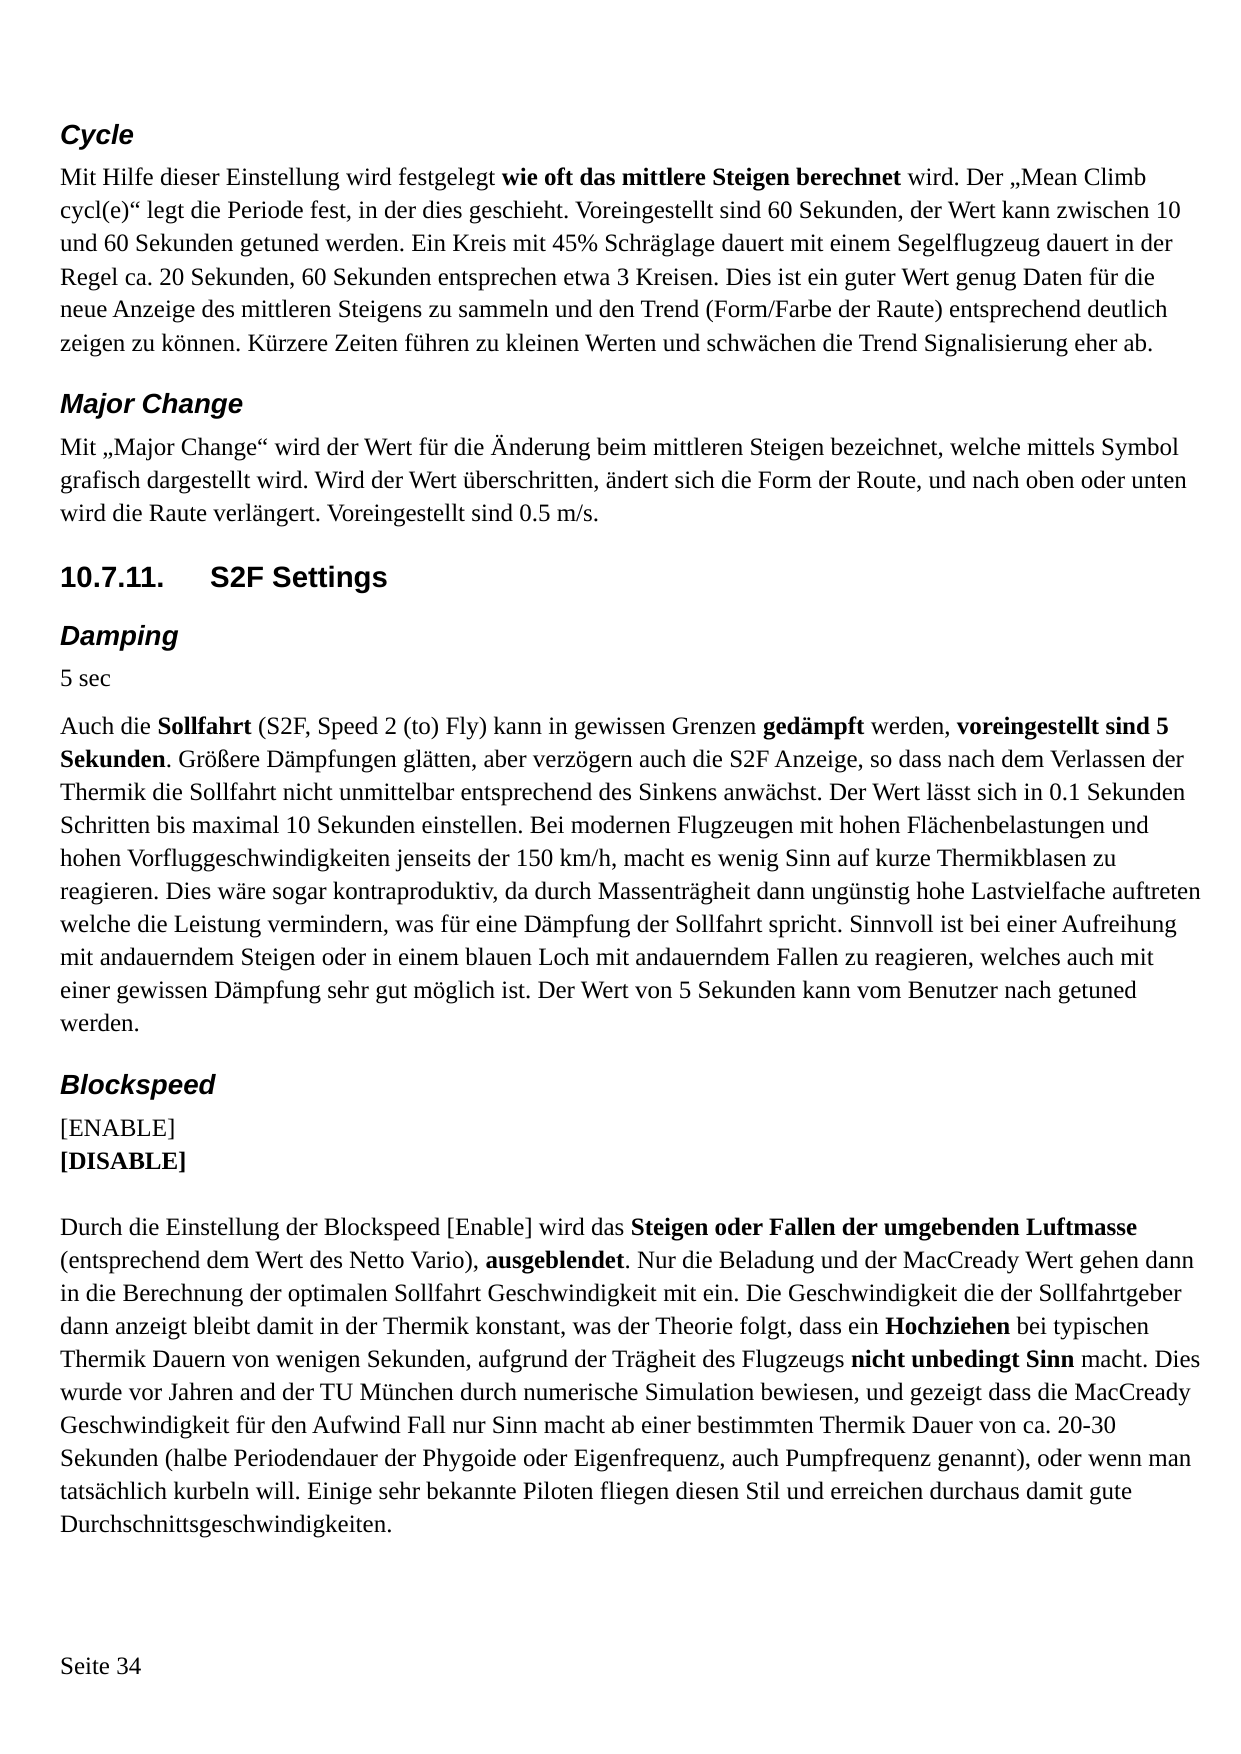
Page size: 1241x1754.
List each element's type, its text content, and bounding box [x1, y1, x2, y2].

subtitle Cycle [60, 118, 1207, 150]
subtitle Damping [60, 619, 1207, 651]
text [DISABLE] [60, 1146, 1207, 1174]
text 5 sec [60, 663, 1207, 692]
text Mit Hilfe dieser Einstellung wird festgelegt wie oft das mittlere Steigen berechnet wird. Der „Mean Climb cycl(e)“ legt die Periode fest, in der dies geschieht. Voreingestellt sind 60 Sekunden, der Wert kann zwischen 10 und 60 Sekunden getuned werden. Ein Kreis mit 45% Schräglage dauert mit einem Segelflugzeug dauert in der Regel ca. 20 Sekunden, 60 Sekunden entsprechen etwa 3 Kreisen. Dies ist ein guter Wert genug Daten für die neue Anzeige des mittleren Steigens zu sammeln und den Trend (Form/Farbe der Raute) entsprechend deutlich zeigen zu können. Kürzere Zeiten führen zu kleinen Werten und schwächen die Trend Signalisierung eher ab. [60, 162, 1207, 356]
text [ENABLE] [60, 1113, 1207, 1141]
text Auch die Sollfahrt (S2F, Speed 2 (to) Fly) kann in gewissen Grenzen gedämpft werden, voreingestellt sind 5 Sekunden. Größere Dämpfungen glätten, aber verzögern auch die S2F Anzeige, so dass nach dem Verlassen der Thermik die Sollfahrt nicht unmittelbar entsprechend des Sinkens anwächst. Der Wert lässt sich in 0.1 Sekunden Schritten bis maximal 10 Sekunden einstellen. Bei modernen Flugzeugen mit hohen Flächenbelastungen und hohen Vorfluggeschwindigkeiten jenseits der 150 km/h, macht es wenig Sinn auf kurze Thermikblasen zu reagieren. Dies wäre sogar kontraproduktiv, da durch Massenträgheit dann ungünstig hohe Lastvielfache auftreten welche die Leistung vermindern, was für eine Dämpfung der Sollfahrt spricht. Sinnvoll ist bei einer Aufreihung mit andauerndem Steigen oder in einem blauen Loch mit andauerndem Fallen zu reagieren, welches auch mit einer gewissen Dämpfung sehr gut möglich ist. Der Wert von 5 Sekunden kann vom Benutzer nach getuned werden. [60, 711, 1207, 1037]
text Mit „Major Change“ wird der Wert für die Änderung beim mittleren Steigen bezeichnet, welche mittels Symbol grafisch dargestellt wird. Wird der Wert überschritten, ändert sich die Form der Route, und nach oben oder unten wird die Raute verlängert. Voreingestellt sind 0.5 m/s. [60, 432, 1207, 527]
subtitle Blockspeed [60, 1068, 1207, 1100]
text Durch die Einstellung der Blockspeed [Enable] wird das Steigen oder Fallen der umgebenden Luftmasse (entsprechend dem Wert des Netto Vario), ausgeblendet. Nur die Beladung und der MacCready Wert gehen dann in die Berechnung der optimalen Sollfahrt Geschwindigkeit mit ein. Die Geschwindigkeit die der Sollfahrtgeber dann anzeigt bleibt damit in der Thermik konstant, was der Theorie folgt, dass ein Hochziehen bei typischen Thermik Dauern von wenigen Sekunden, aufgrund der Trägheit des Flugzeugs nicht unbedingt Sinn macht. Dies wurde vor Jahren and der TU München durch numerische Simulation bewiesen, und gezeigt dass die MacCready Geschwindigkeit für den Aufwind Fall nur Sinn macht ab einer bestimmten Thermik Dauer von ca. 20-30 Sekunden (halbe Periodendauer der Phygoide oder Eigenfrequenz, auch Pumpfrequenz genannt), oder wenn man tatsächlich kurbeln will. Einige sehr bekannte Piloten fliegen diesen Stil und erreichen durchaus damit gute Durchschnittsgeschwindigkeiten. [60, 1212, 1207, 1538]
subtitle S2F Settings [60, 560, 1207, 594]
subtitle Major Change [60, 388, 1207, 419]
